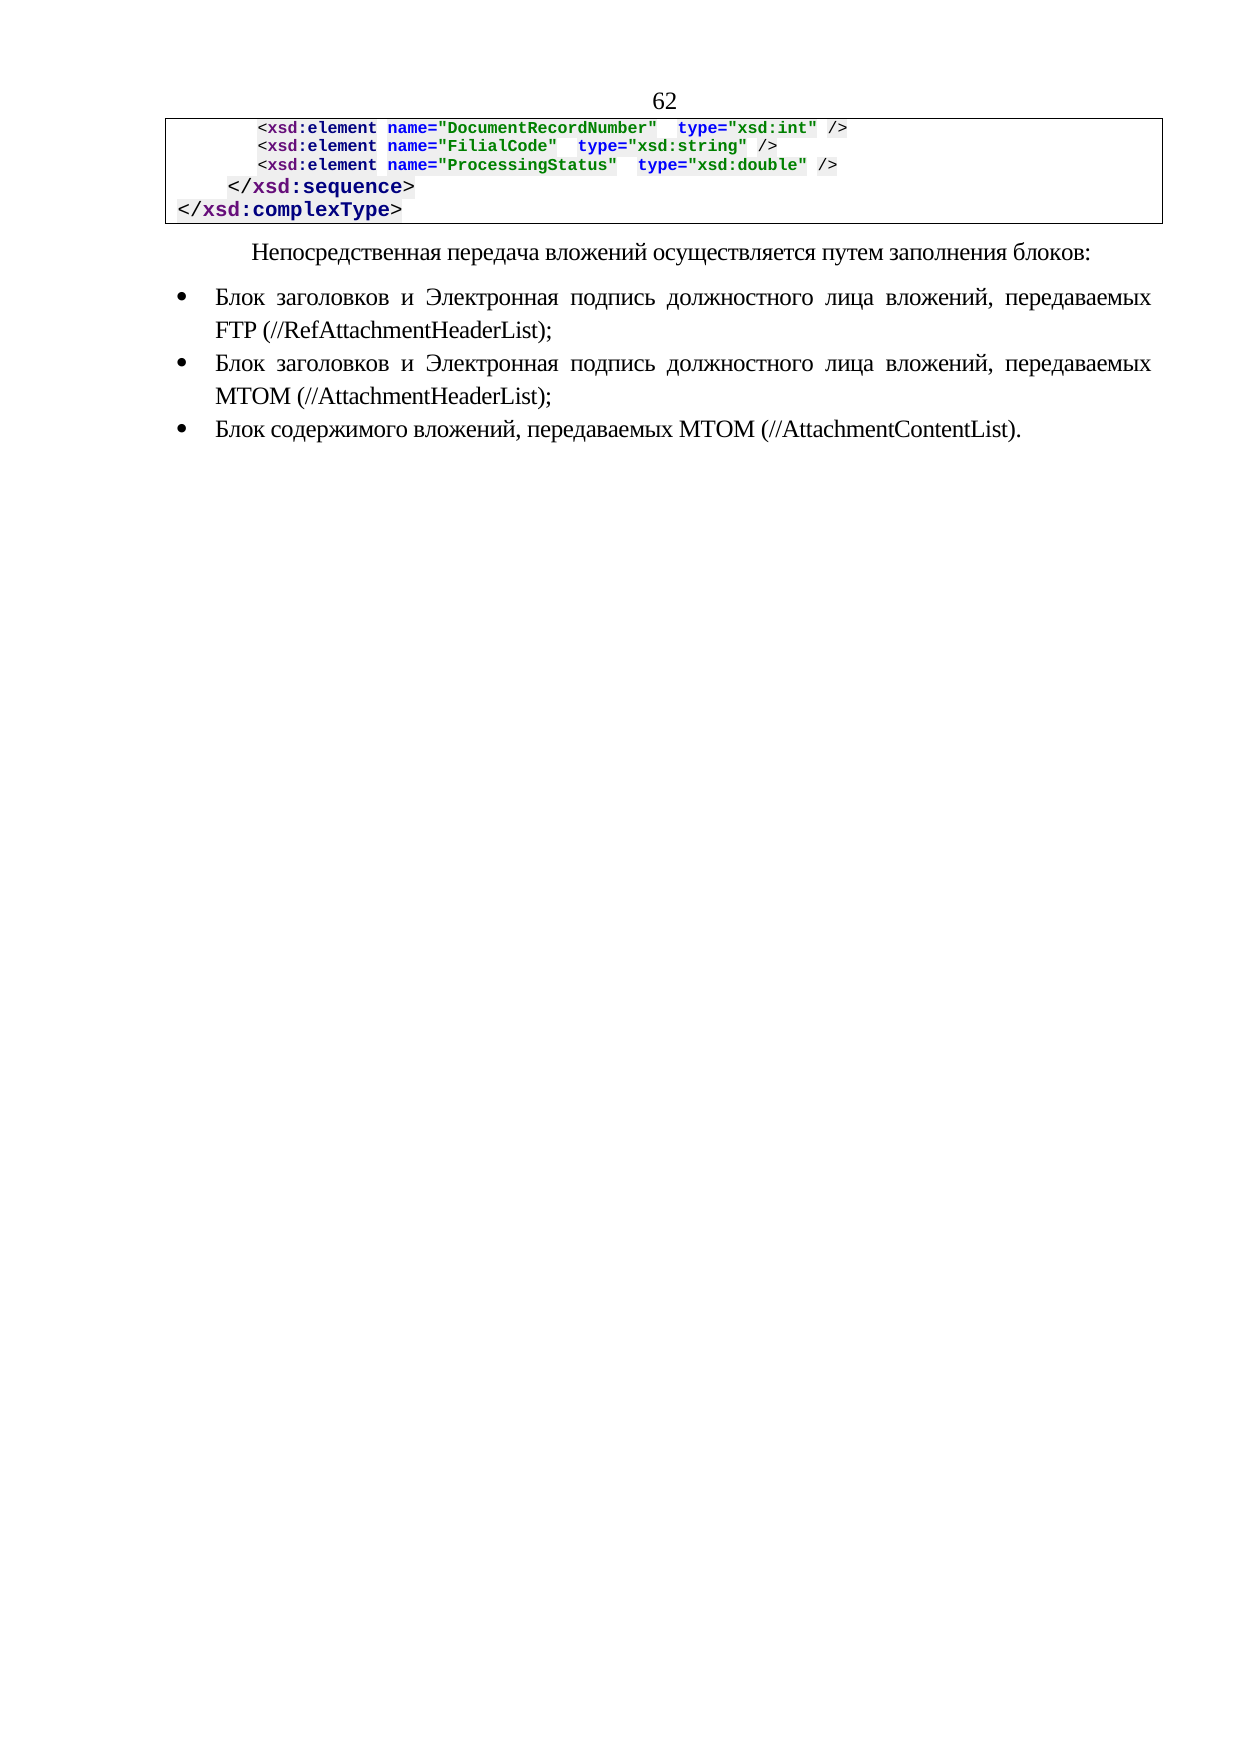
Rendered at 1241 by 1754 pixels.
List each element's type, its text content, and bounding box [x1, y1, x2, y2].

list Блок заголовков и Электронная подпись должностного лица вложений, передаваемых МТОМ (//AttachmentHeaderList); [177, 348, 1152, 410]
list Блок содержимого вложений, передаваемых МТОМ (//AttachmentContentList). [177, 414, 1152, 443]
list Блок заголовков и Электронная подпись должностного лица вложений, передаваемых FTP (//RefAttachmentHeaderList); [177, 282, 1152, 344]
text Непосредственная передача вложений осуществляется путем заполнения блоков: [177, 237, 1152, 265]
